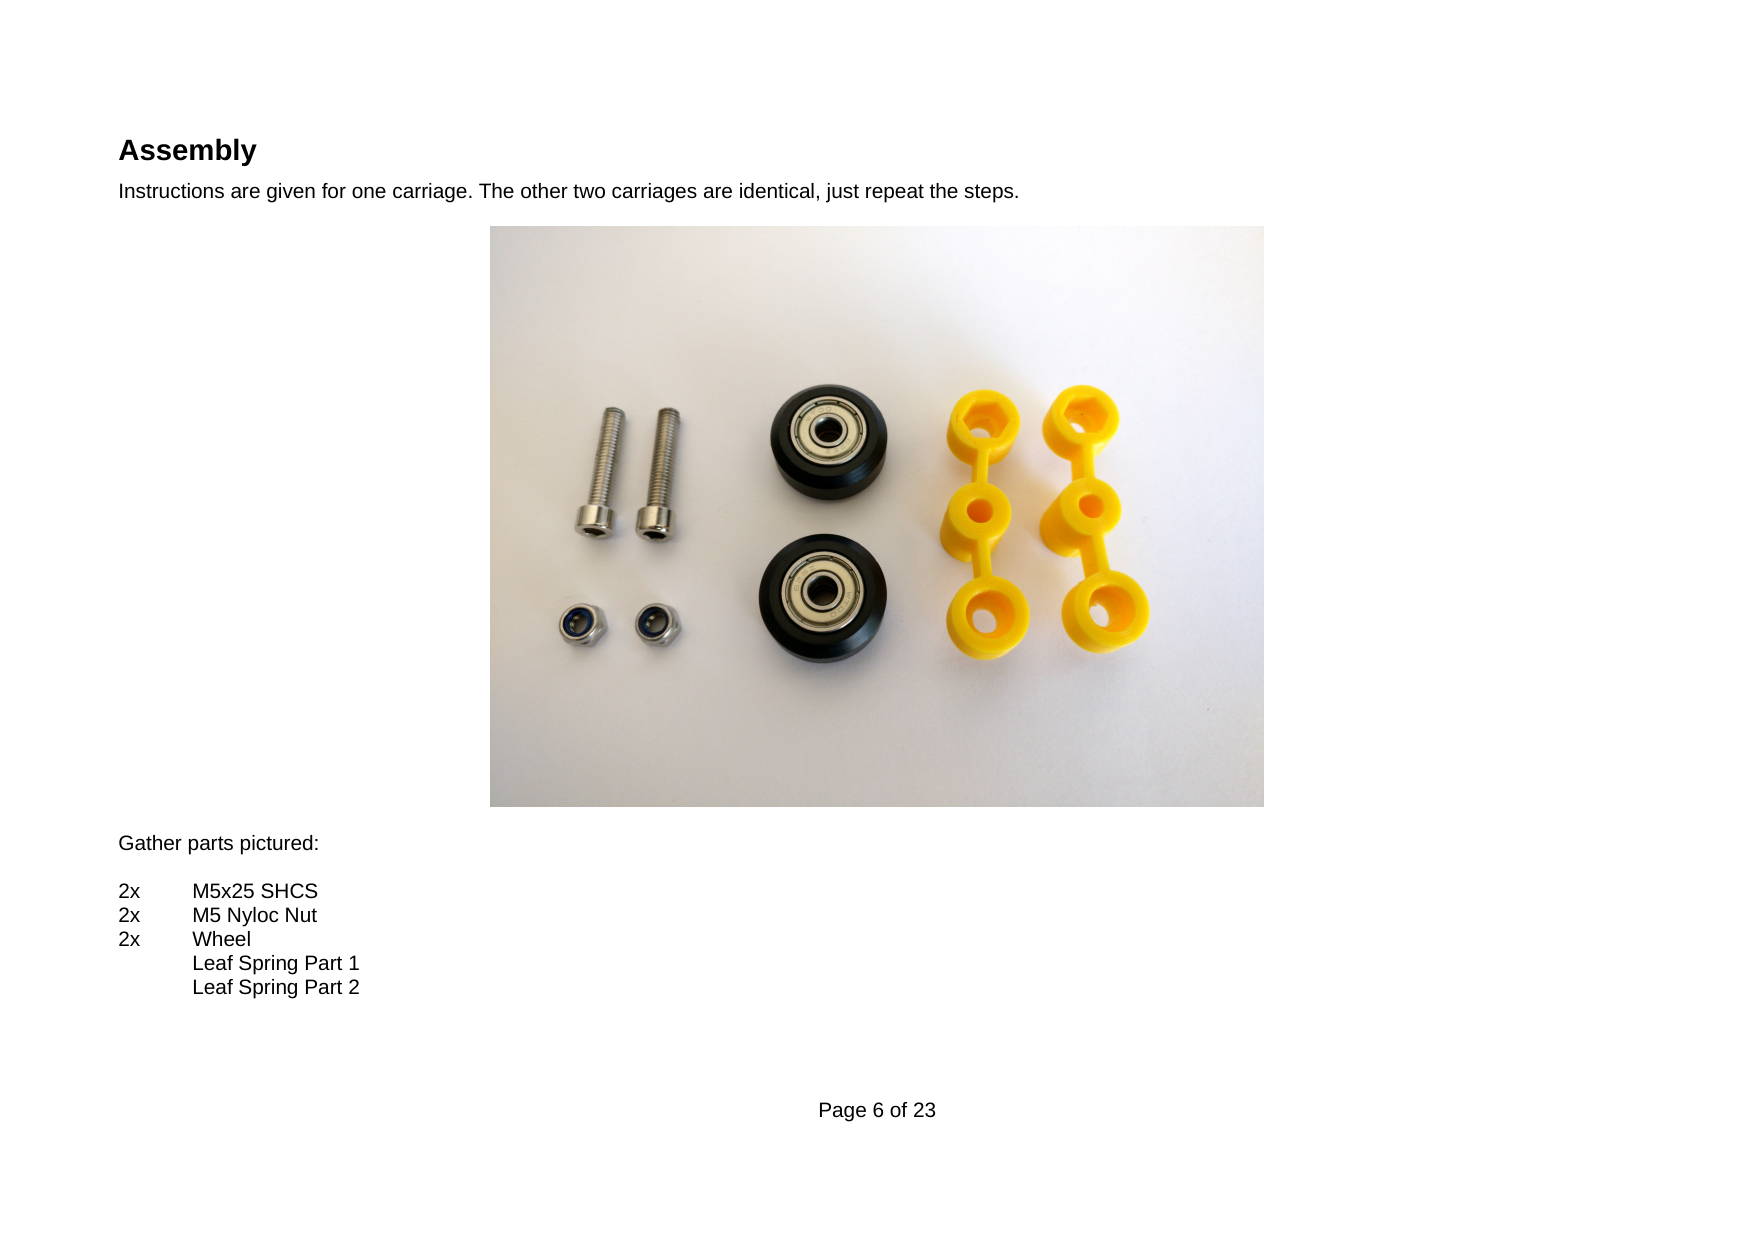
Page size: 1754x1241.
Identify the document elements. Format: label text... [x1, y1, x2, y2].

text 2x M5x25 SHCS [118, 879, 1636, 903]
text 2x Wheel [118, 927, 1636, 951]
subtitle Assembly [118, 133, 1636, 166]
text Leaf Spring Part 1 [118, 951, 1636, 974]
text 2x M5 Nyloc Nut [118, 903, 1636, 927]
picture [490, 226, 1264, 807]
text Leaf Spring Part 2 [118, 974, 1636, 998]
text Gather parts pictured: [118, 831, 1636, 855]
text Instructions are given for one carriage. The other two carriages are identical, just repeat the steps. [118, 179, 1636, 203]
